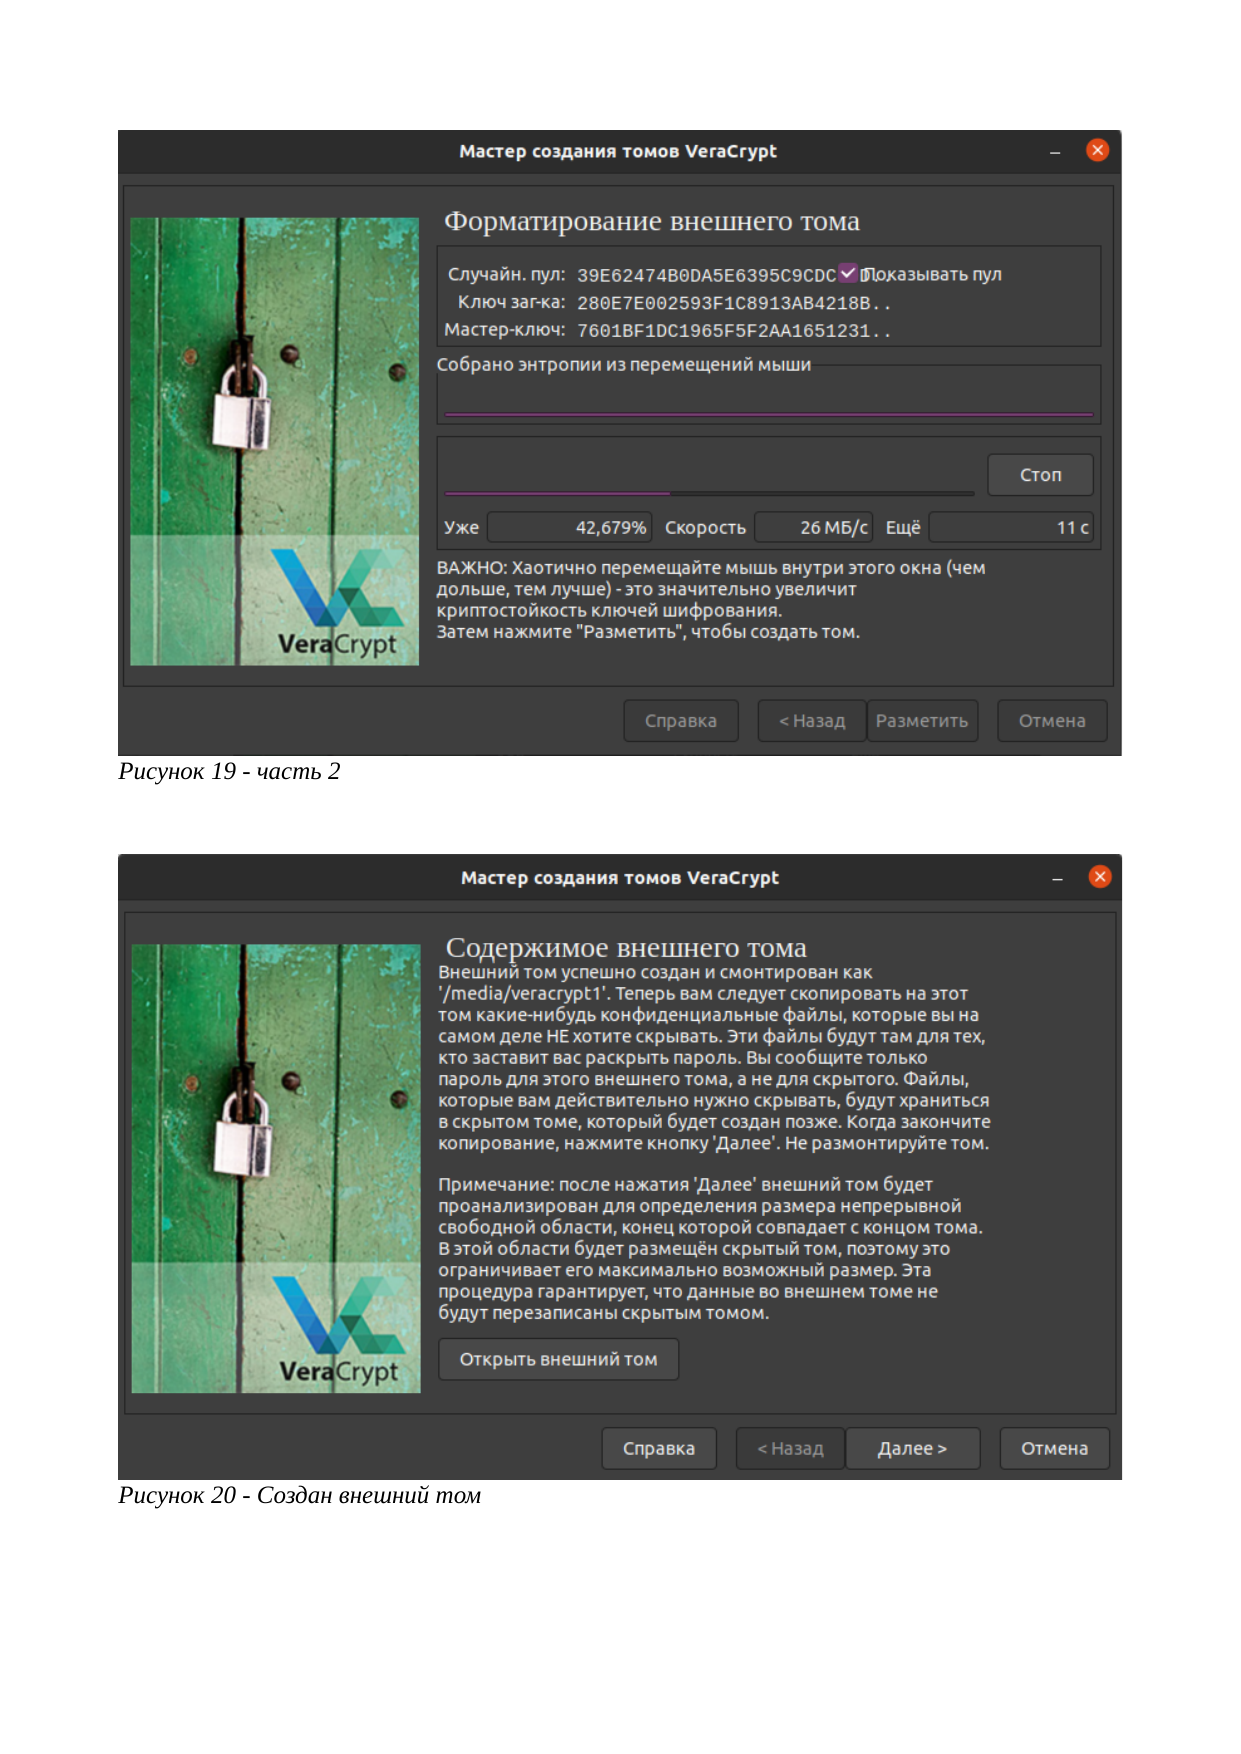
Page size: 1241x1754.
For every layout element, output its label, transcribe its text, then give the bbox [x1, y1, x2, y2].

text Рисунок 20 - Создан внешний том [118, 1480, 1122, 1508]
text Рисунок 19 - часть 2 [118, 756, 1122, 785]
picture [118, 130, 1123, 756]
picture [118, 854, 1123, 1480]
